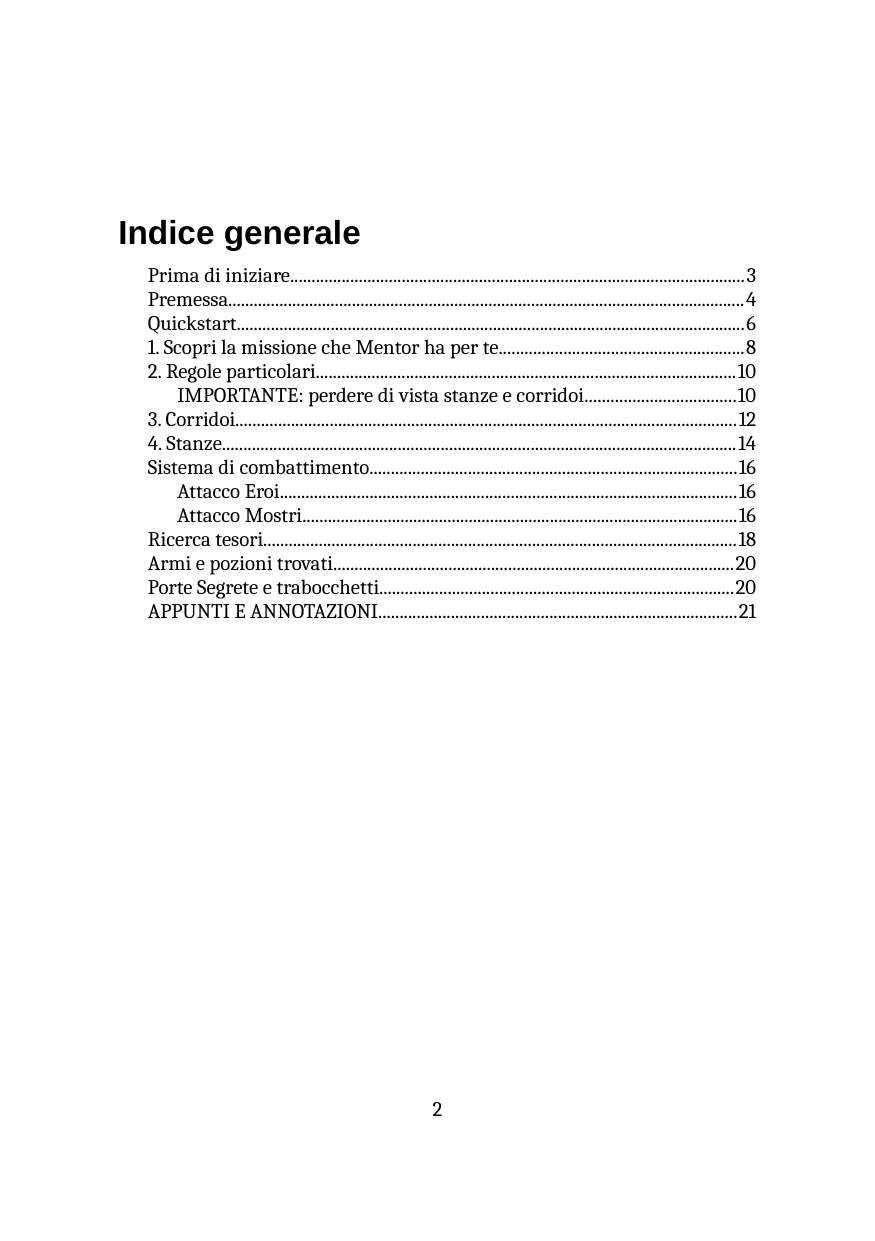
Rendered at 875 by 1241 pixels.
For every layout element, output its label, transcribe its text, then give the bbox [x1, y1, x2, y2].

text Quickstart 6 [148, 312, 756, 336]
text Prima di iniziare 3 [148, 264, 756, 288]
subtitle Indice generale [118, 213, 756, 252]
text Ricerca tesori 18 [148, 528, 756, 552]
text 4. Stanze 14 [148, 432, 756, 456]
text Premessa 4 [148, 288, 756, 312]
text 3. Corridoi 12 [148, 408, 756, 432]
text APPUNTI E ANNOTAZIONI 21 [148, 599, 756, 623]
text Attacco Eroi 16 [177, 480, 756, 504]
text Sistema di combattimento 16 [148, 456, 756, 480]
text 1. Scopri la missione che Mentor ha per te 8 [148, 336, 756, 360]
text 2. Regole particolari 10 [148, 360, 756, 384]
text Porte Segrete e trabocchetti 20 [148, 576, 756, 599]
text Attacco Mostri 16 [177, 504, 756, 528]
text IMPORTANTE: perdere di vista stanze e corridoi 10 [177, 384, 756, 408]
text Armi e pozioni trovati 20 [148, 552, 756, 576]
